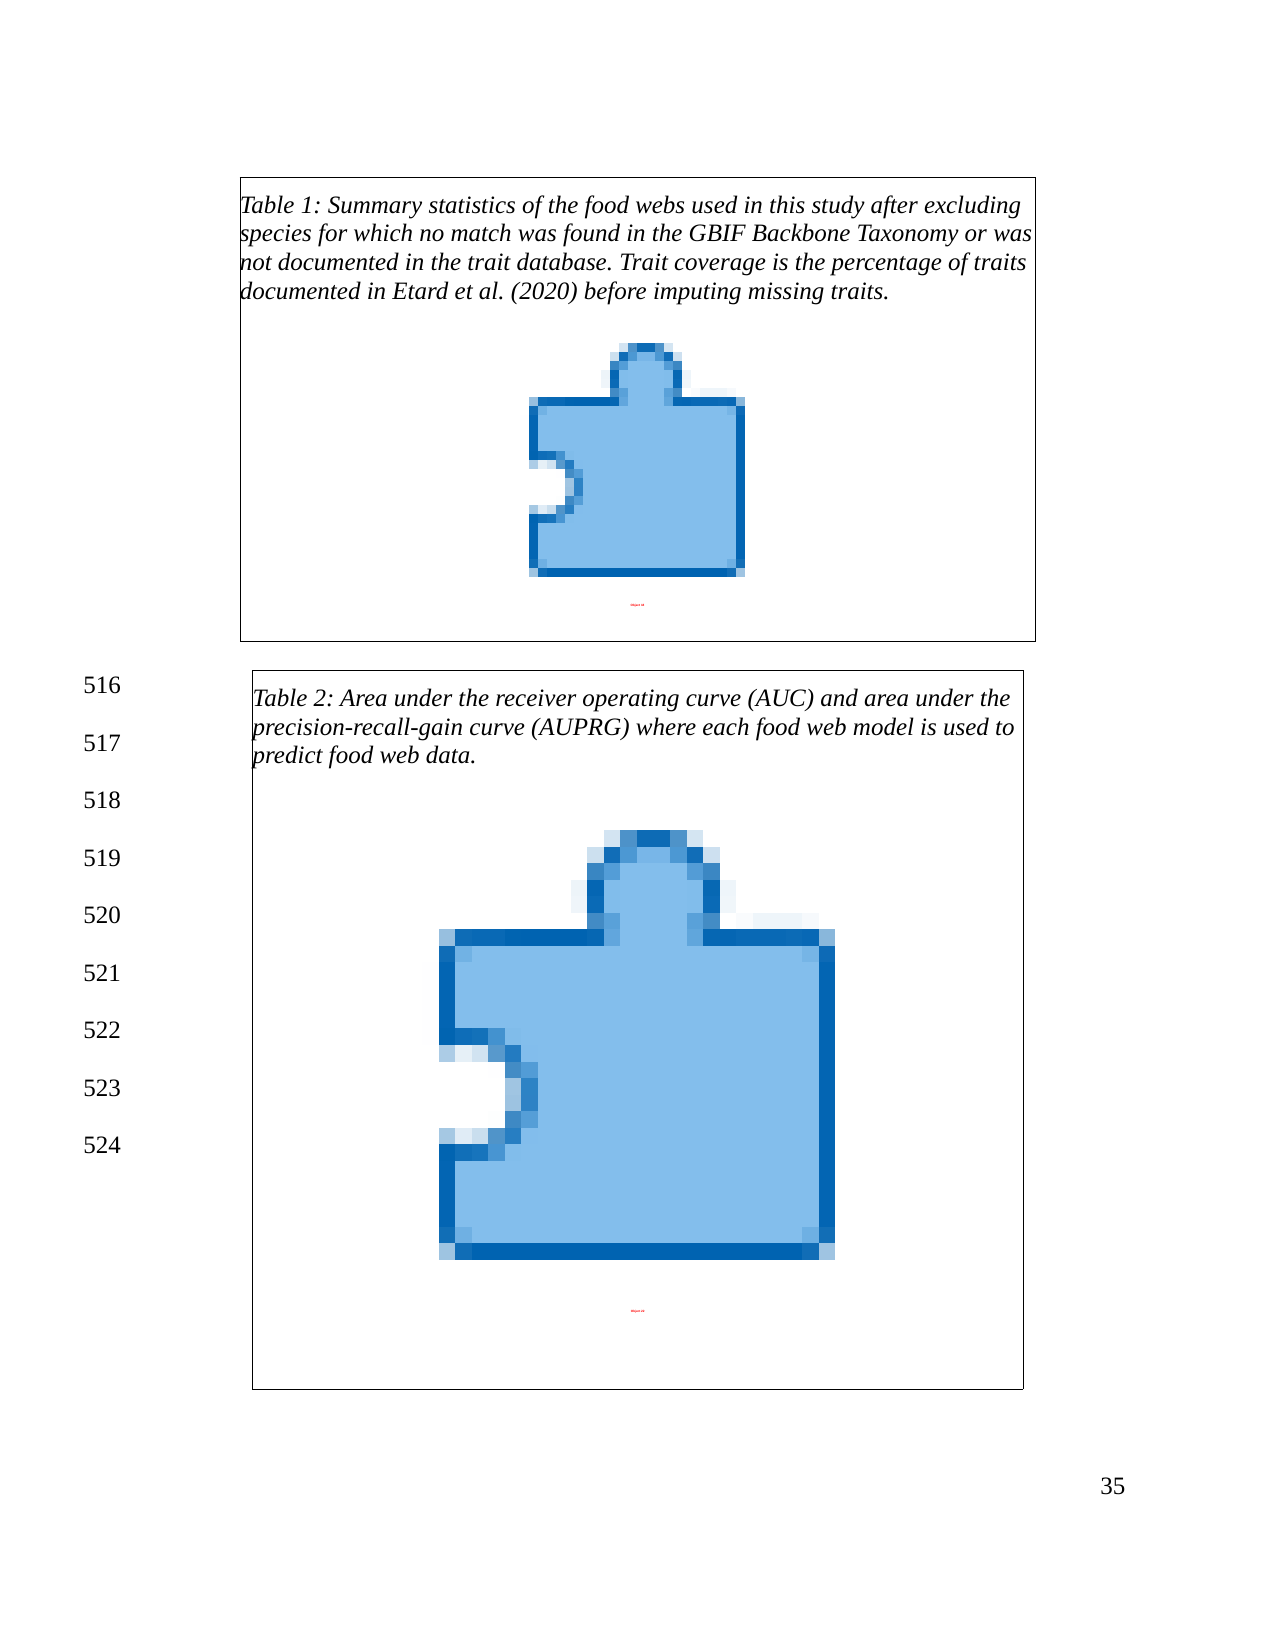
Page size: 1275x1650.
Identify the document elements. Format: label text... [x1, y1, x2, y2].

text Table 2: Area under the receiver operating curve (AUC) and area under the precision-recall-gain curve (AUPRG) where each food web model is used to predict food web data. [253, 683, 1023, 769]
text Table 1: Summary statistics of the food webs used in this study after excluding species for which no match was found in the GBIF Backbone Taxonomy or was not documented in the trait database. Trait coverage is the percentage of traits documented in Etard et al. (2020) before imputing missing traits. [241, 190, 1035, 305]
